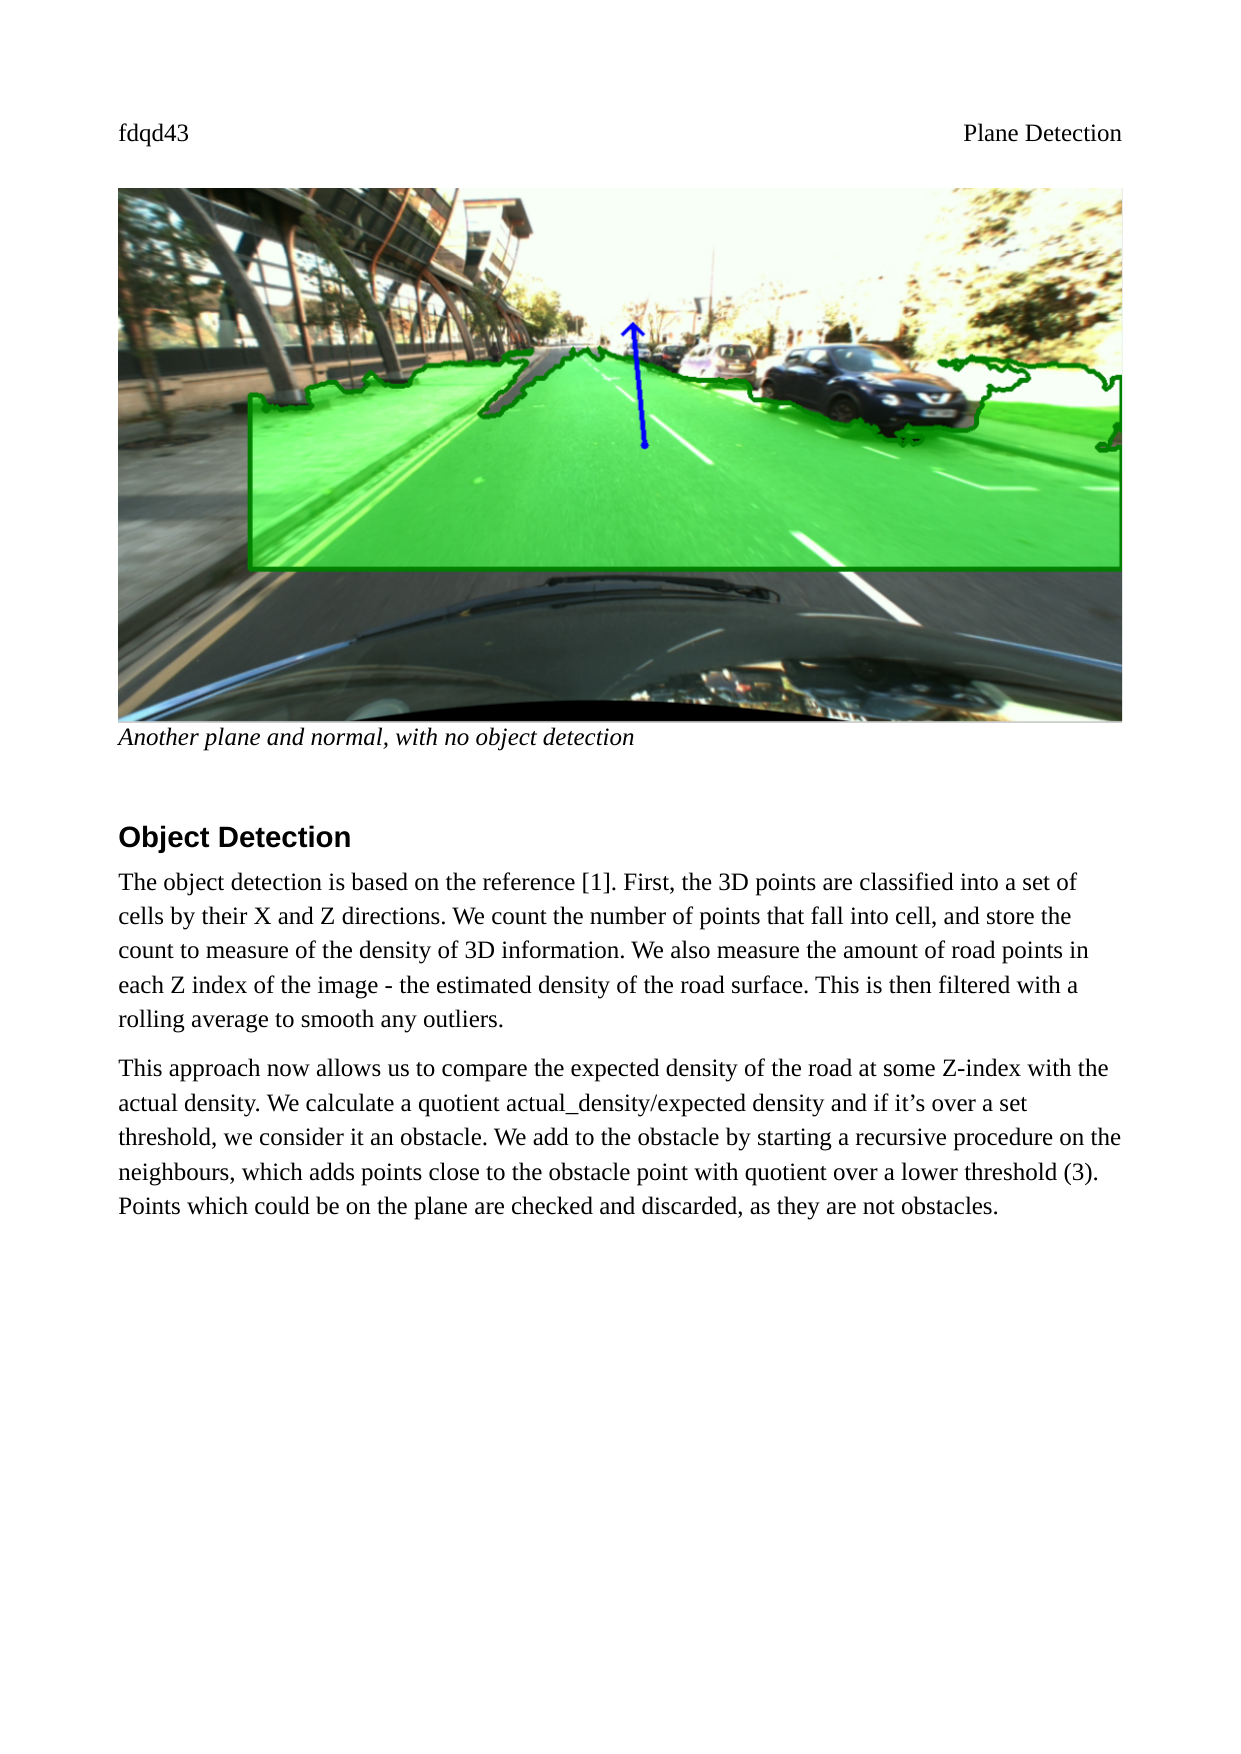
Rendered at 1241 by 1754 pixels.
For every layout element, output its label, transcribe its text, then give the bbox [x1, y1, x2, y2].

text This approach now allows us to compare the expected density of the road at some Z-index with the actual density. We calculate a quotient actual_density/expected density and if it’s over a set threshold, we consider it an obstacle. We add to the obstacle by starting a recursive procedure on the neighbours, which adds points close to the obstacle point with quotient over a lower threshold (3). Points which could be on the plane are checked and discarded, as they are not obstacles. [118, 1053, 1122, 1220]
picture [118, 188, 1123, 723]
text Another plane and normal, with no object detection [118, 723, 1122, 751]
text The object detection is based on the reference [1]. First, the 3D points are classified into a set of cells by their X and Z directions. We count the number of points that fall into cell, and store the count to measure of the density of 3D information. We also measure the amount of road points in each Z index of the image - the estimated density of the road surface. This is then filtered with a rolling average to smooth any outliers. [118, 867, 1122, 1033]
subtitle Object Detection [118, 820, 1122, 854]
